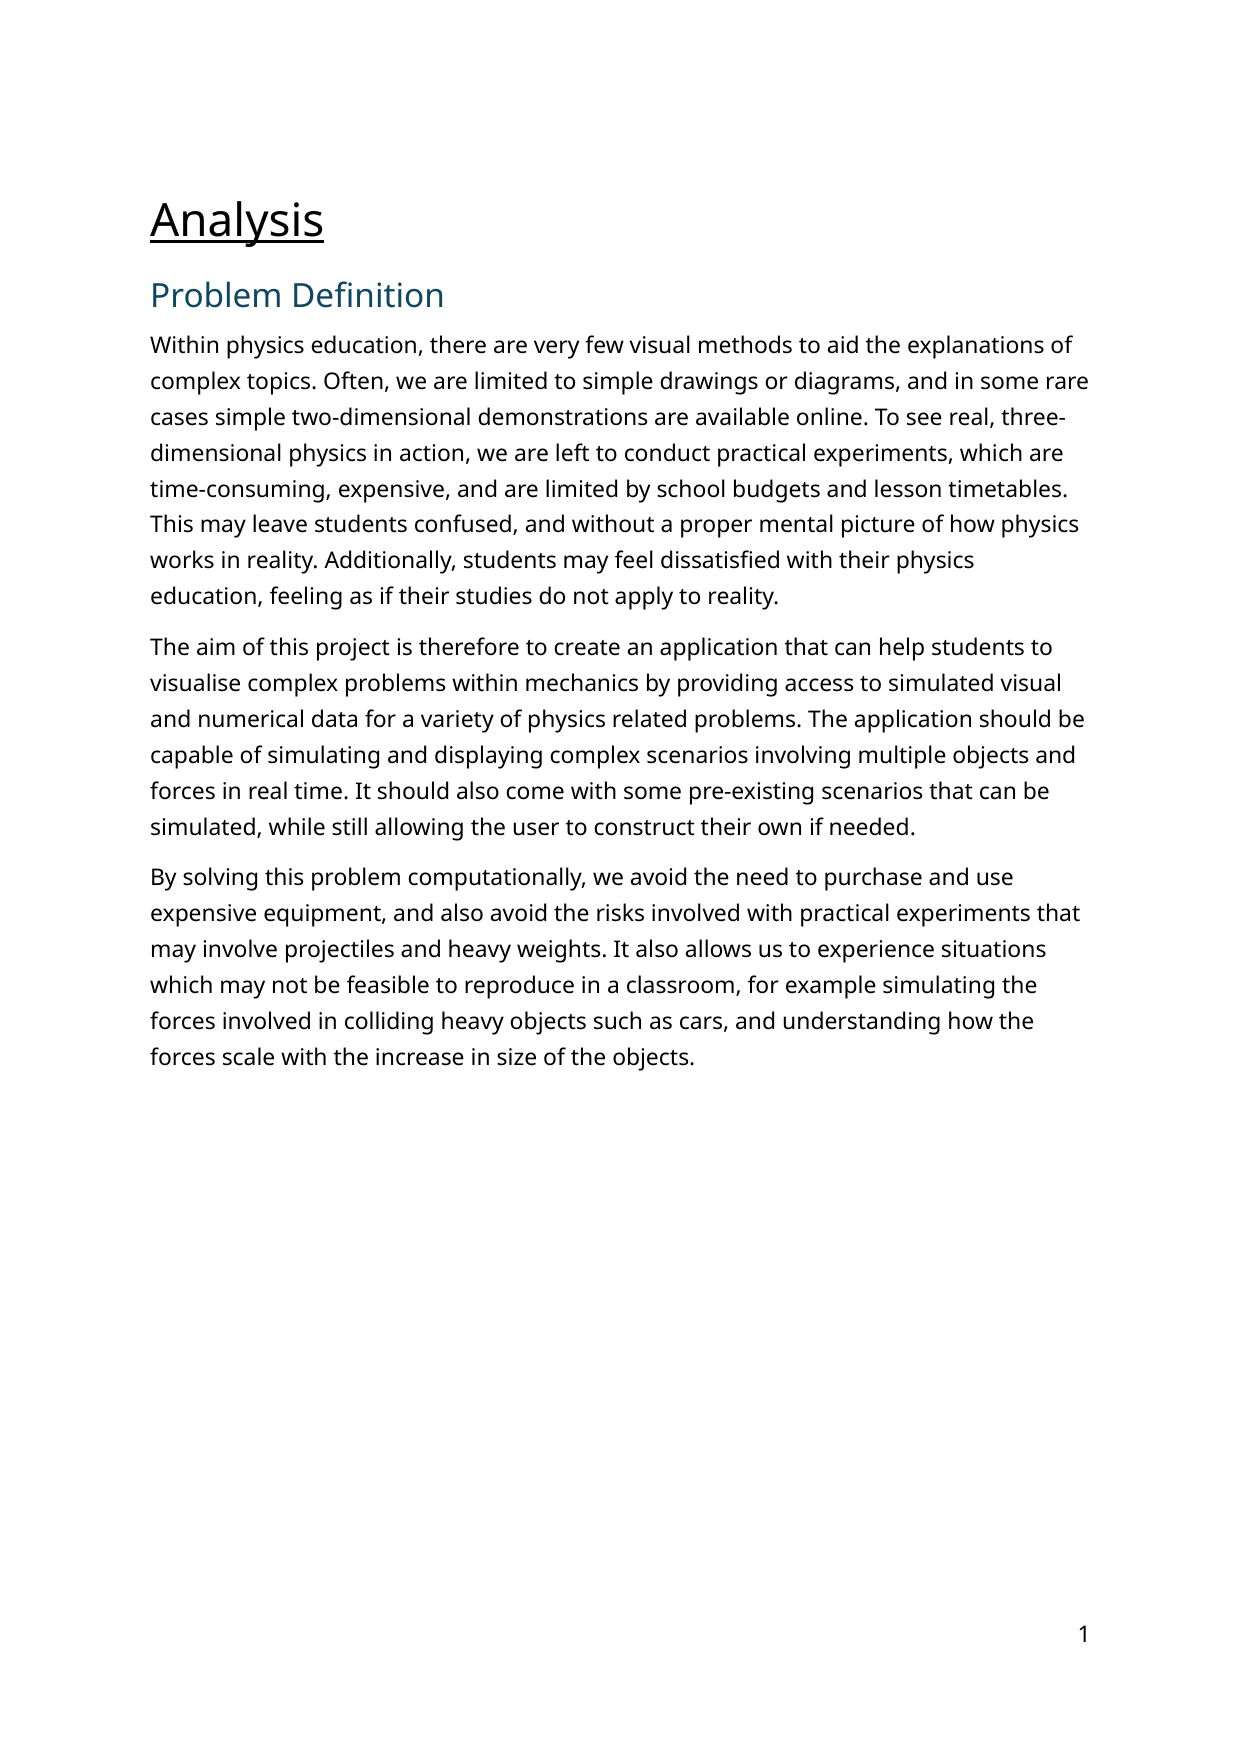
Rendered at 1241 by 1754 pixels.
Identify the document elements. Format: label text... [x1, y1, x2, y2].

text By solving this problem computationally, we avoid the need to purchase and use expensive equipment, and also avoid the risks involved with practical experiments that may involve projectiles and heavy weights. It also allows us to experience situations which may not be feasible to reproduce in a classroom, for example simulating the forces involved in colliding heavy objects such as cars, and understanding how the forces scale with the increase in size of the objects. [150, 861, 1090, 1072]
subtitle Problem Definition [150, 271, 1090, 317]
text Within physics education, there are very few visual methods to aid the explanations of complex topics. Often, we are limited to simple drawings or diagrams, and in some rare cases simple two-dimensional demonstrations are available online. To see real, three-dimensional physics in action, we are left to conduct practical experiments, which are time-consuming, expensive, and are limited by school budgets and lesson timetables. This may leave students confused, and without a proper mental picture of how physics works in reality. Additionally, students may feel dissatisfied with their physics education, feeling as if their studies do not apply to reality. [150, 329, 1090, 612]
subtitle Analysis [150, 187, 1090, 250]
text The aim of this project is therefore to create an application that can help students to visualise complex problems within mechanics by providing access to simulated visual and numerical data for a variety of physics related problems. The application should be capable of simulating and displaying complex scenarios involving multiple objects and forces in real time. It should also come with some pre-existing scenarios that can be simulated, while still allowing the user to construct their own if needed. [150, 631, 1090, 842]
